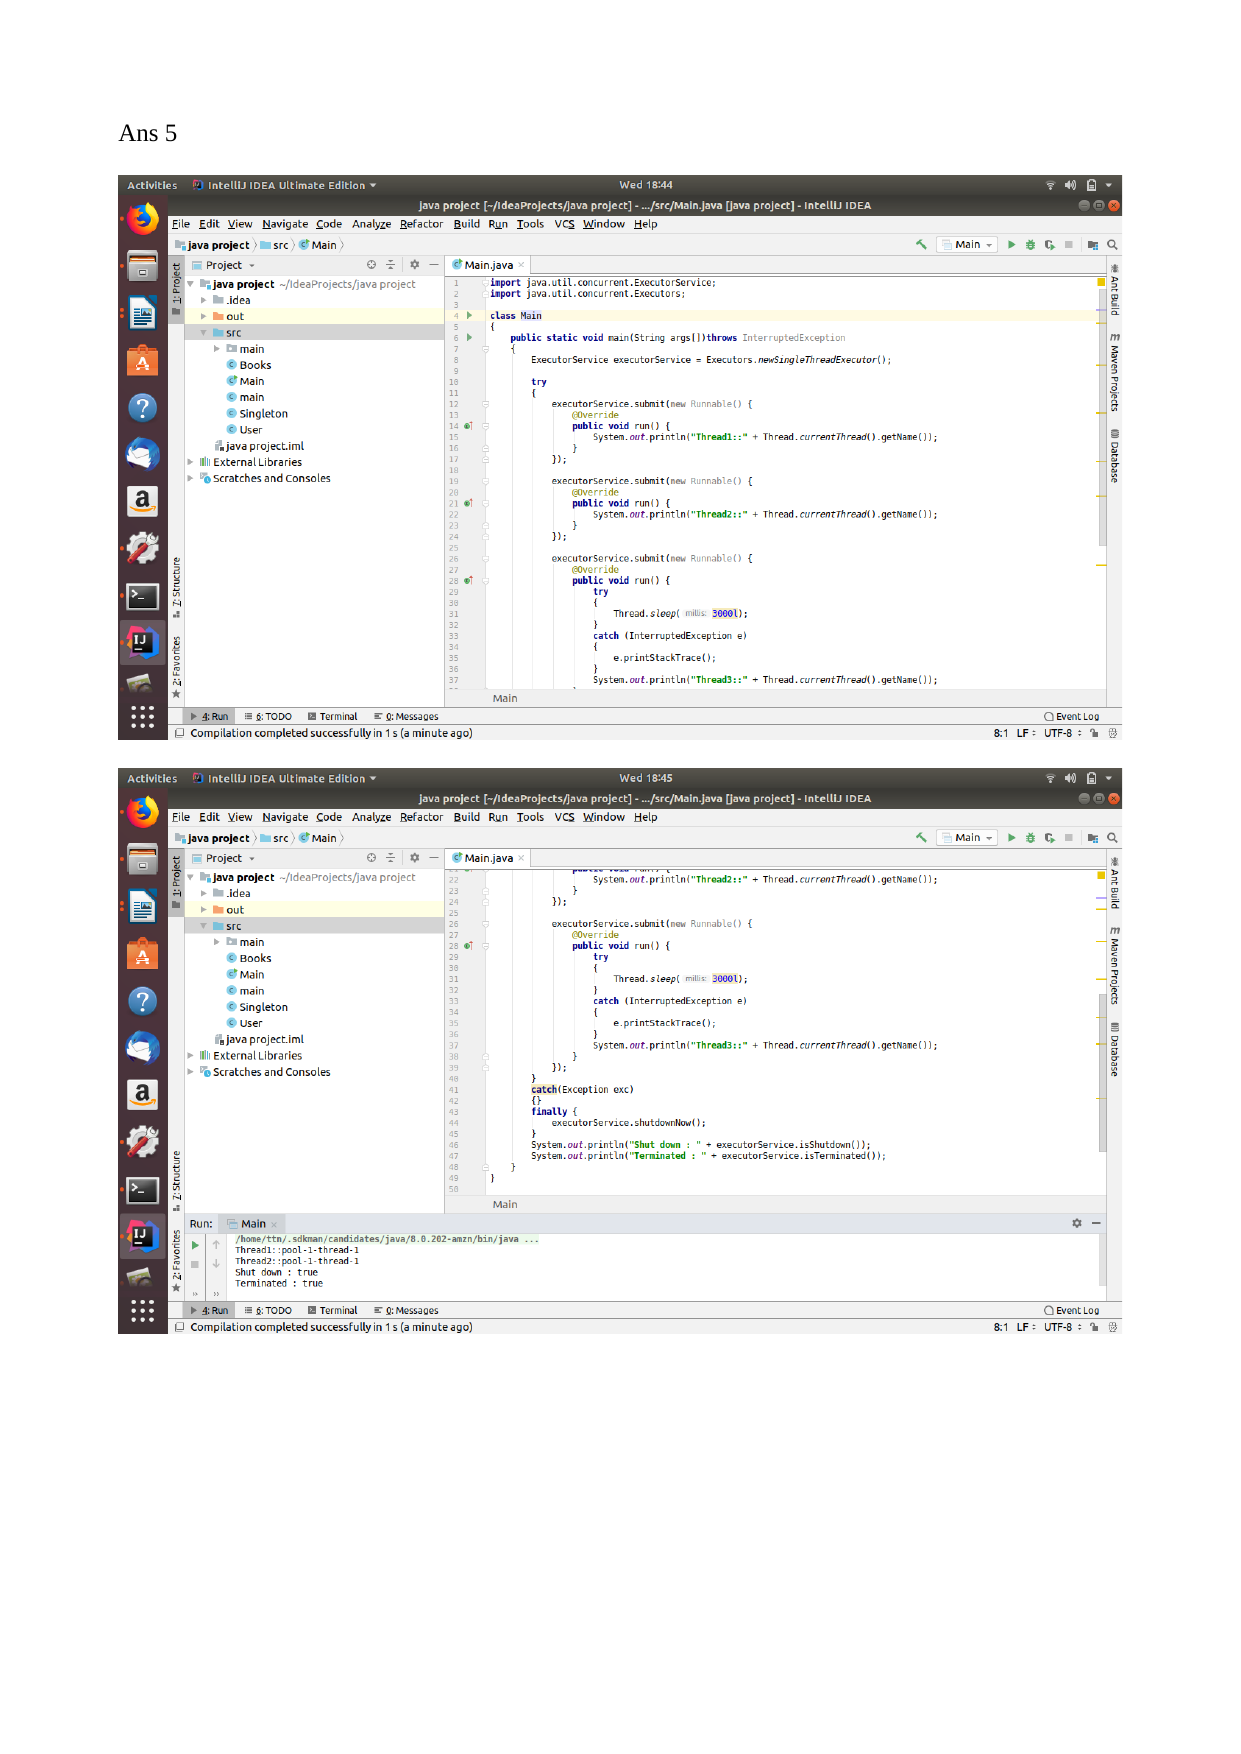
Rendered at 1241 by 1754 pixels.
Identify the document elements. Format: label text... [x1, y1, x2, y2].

picture [118, 768, 1123, 1334]
text Ans 5 [118, 118, 1122, 147]
picture [118, 175, 1123, 740]
